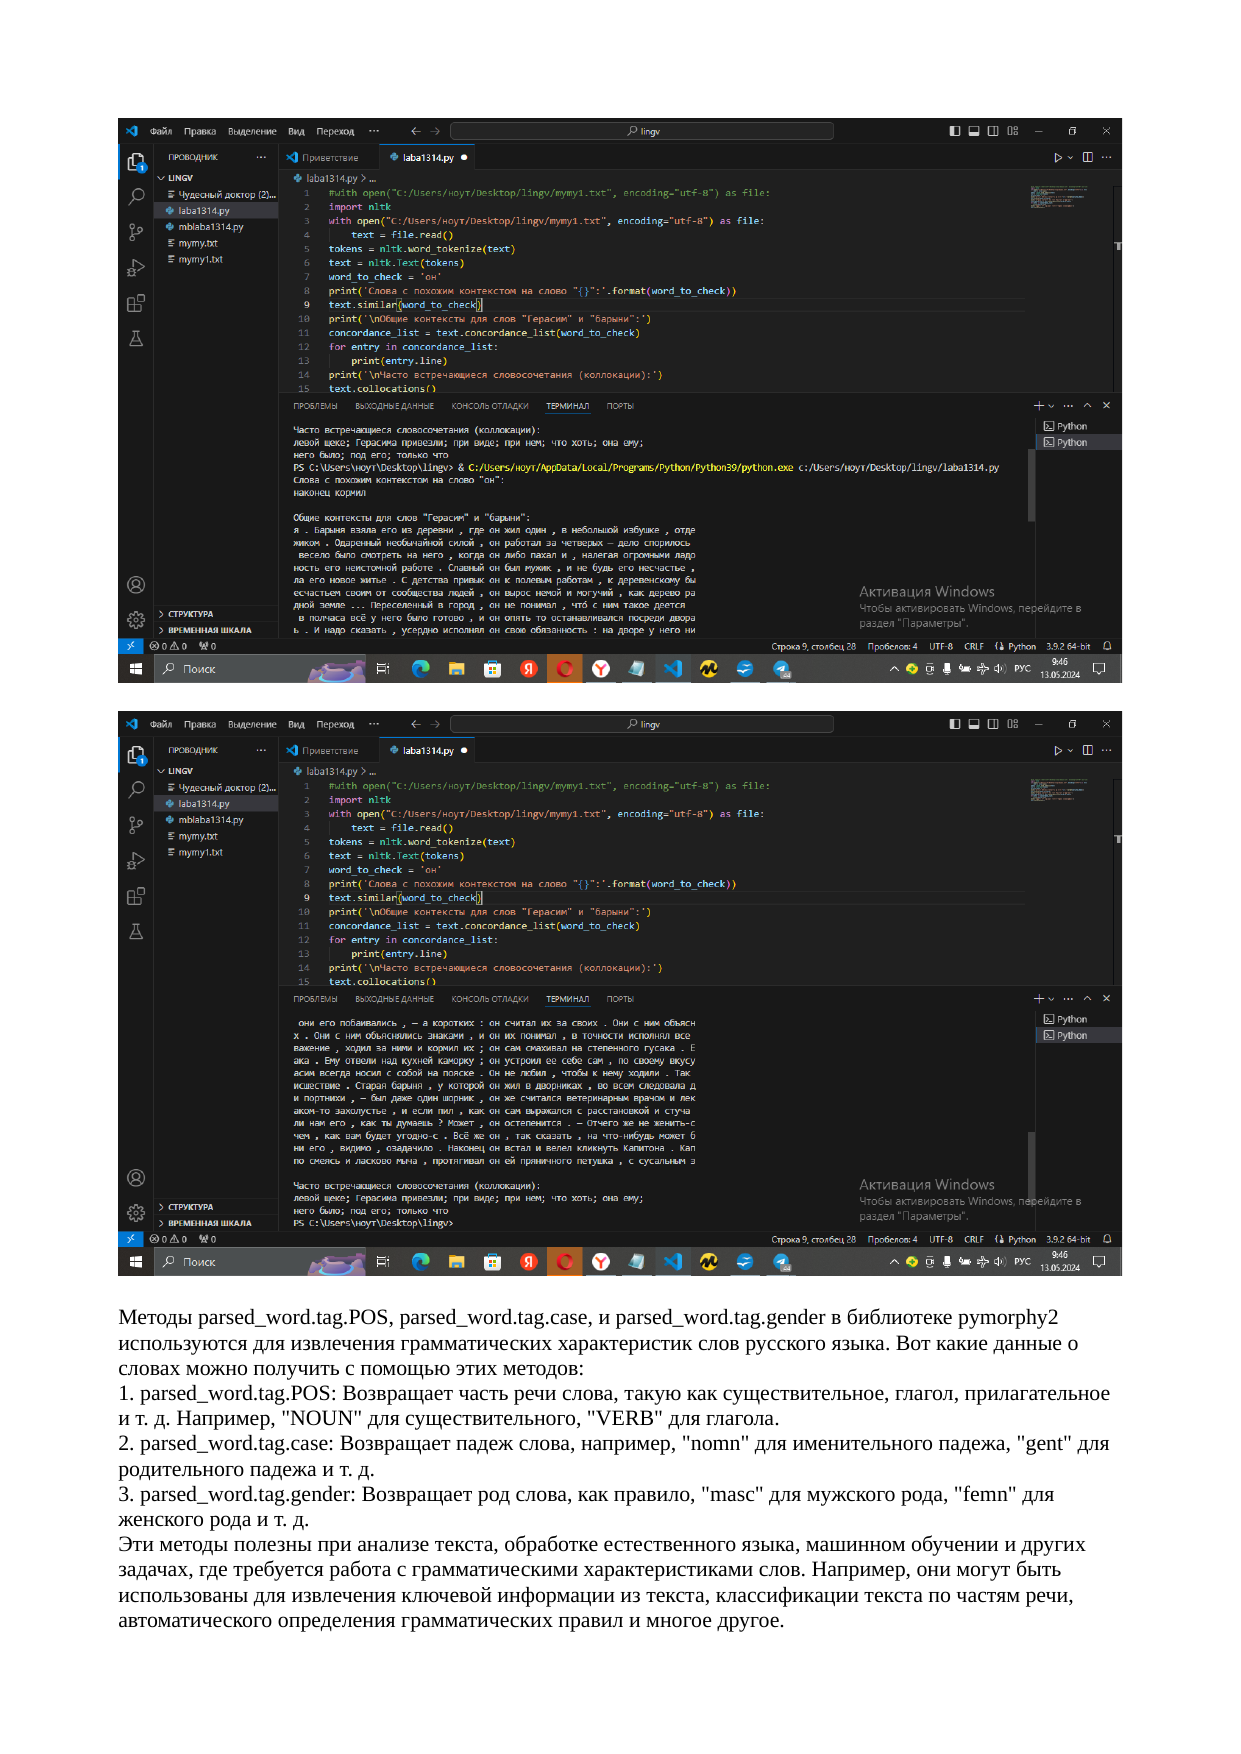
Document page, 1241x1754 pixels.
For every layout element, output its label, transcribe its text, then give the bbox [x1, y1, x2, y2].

text Эти методы полезны при анализе текста, обработке естественного языка, машинном обучении и других задачах, где требуется работа с грамматическими характеристиками слов. Например, они могут быть использованы для извлечения ключевой информации из текста, классификации текста по частям речи, автоматического определения грамматических правил и многое другое. [118, 1531, 1122, 1632]
text Методы parsed_word.tag.POS, parsed_word.tag.case, и parsed_word.tag.gender в библиотеке pymorphy2 используются для извлечения грамматических характеристик слов русского языка. Вот какие данные о словах можно получить с помощью этих методов: [118, 1304, 1122, 1380]
picture [118, 118, 1123, 683]
text 2. parsed_word.tag.case: Возвращает падеж слова, например, "nomn" для именительного падежа, "gent" для родительного падежа и т. д. [118, 1430, 1122, 1481]
text 1. parsed_word.tag.POS: Возвращает часть речи слова, такую как существительное, глагол, прилагательное и т. д. Например, "NOUN" для существительного, "VERB" для глагола. [118, 1380, 1122, 1430]
text 3. parsed_word.tag.gender: Возвращает род слова, как правило, "masc" для мужского рода, "femn" для женского рода и т. д. [118, 1481, 1122, 1531]
picture [118, 711, 1123, 1276]
